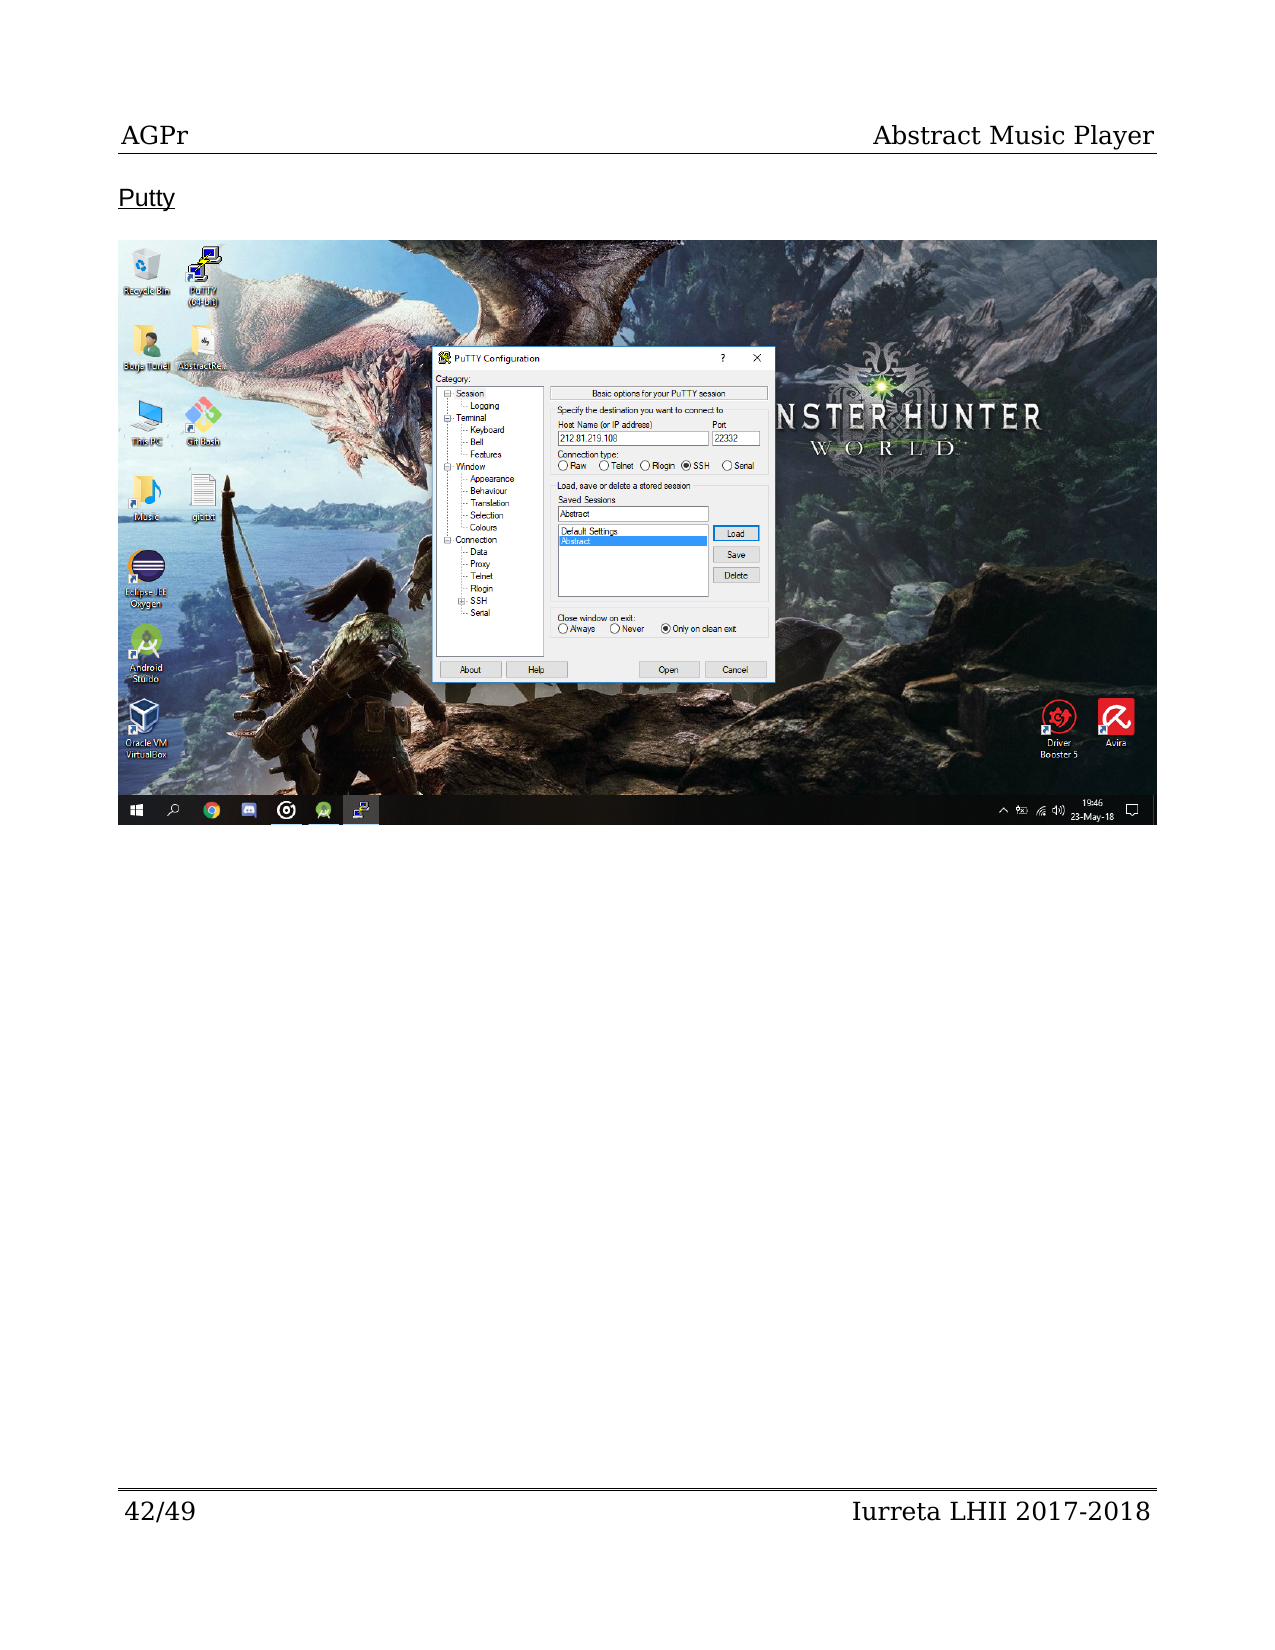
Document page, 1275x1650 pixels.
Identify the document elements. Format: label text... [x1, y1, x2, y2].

picture [118, 240, 1157, 825]
text Putty [118, 183, 1157, 211]
